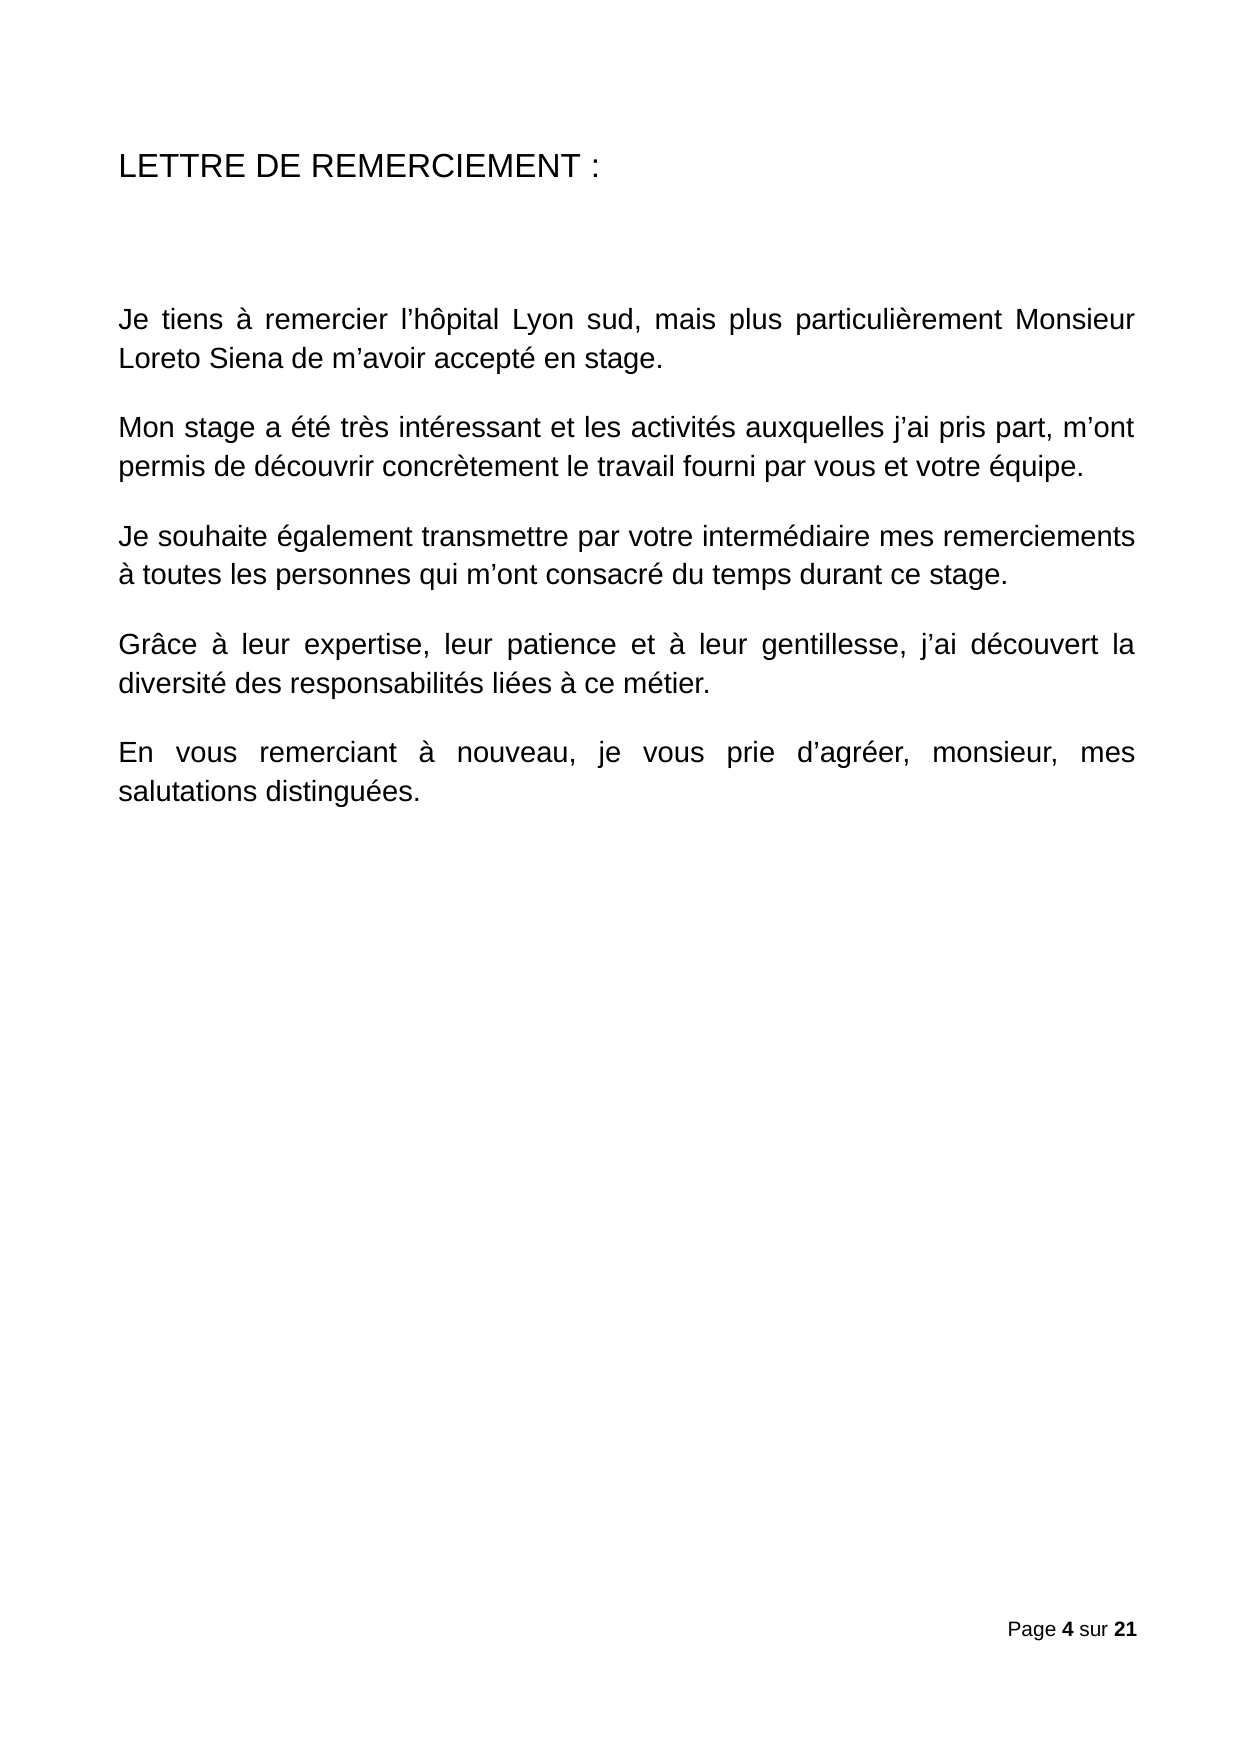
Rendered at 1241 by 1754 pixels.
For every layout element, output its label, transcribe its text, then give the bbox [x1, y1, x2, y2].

text Grâce à leur expertise, leur patience et à leur gentillesse, j’ai découvert la diversité des responsabilités liées à ce métier. [118, 627, 1137, 699]
text Mon stage a été très intéressant et les activités auxquelles j’ai pris part, m’ont permis de découvrir concrètement le travail fourni par vous et votre équipe. [118, 410, 1137, 482]
text Je souhaite également transmettre par votre intermédiaire mes remerciements à toutes les personnes qui m’ont consacré du temps durant ce stage. [118, 519, 1137, 591]
text LETTRE DE REMERCIEMENT : [118, 146, 1137, 184]
text Je tiens à remercier l’hôpital Lyon sud, mais plus particulièrement Monsieur Loreto Siena de m’avoir accepté en stage. [118, 302, 1137, 374]
text En vous remerciant à nouveau, je vous prie d’agréer, monsieur, mes salutations distinguées. [118, 735, 1137, 807]
